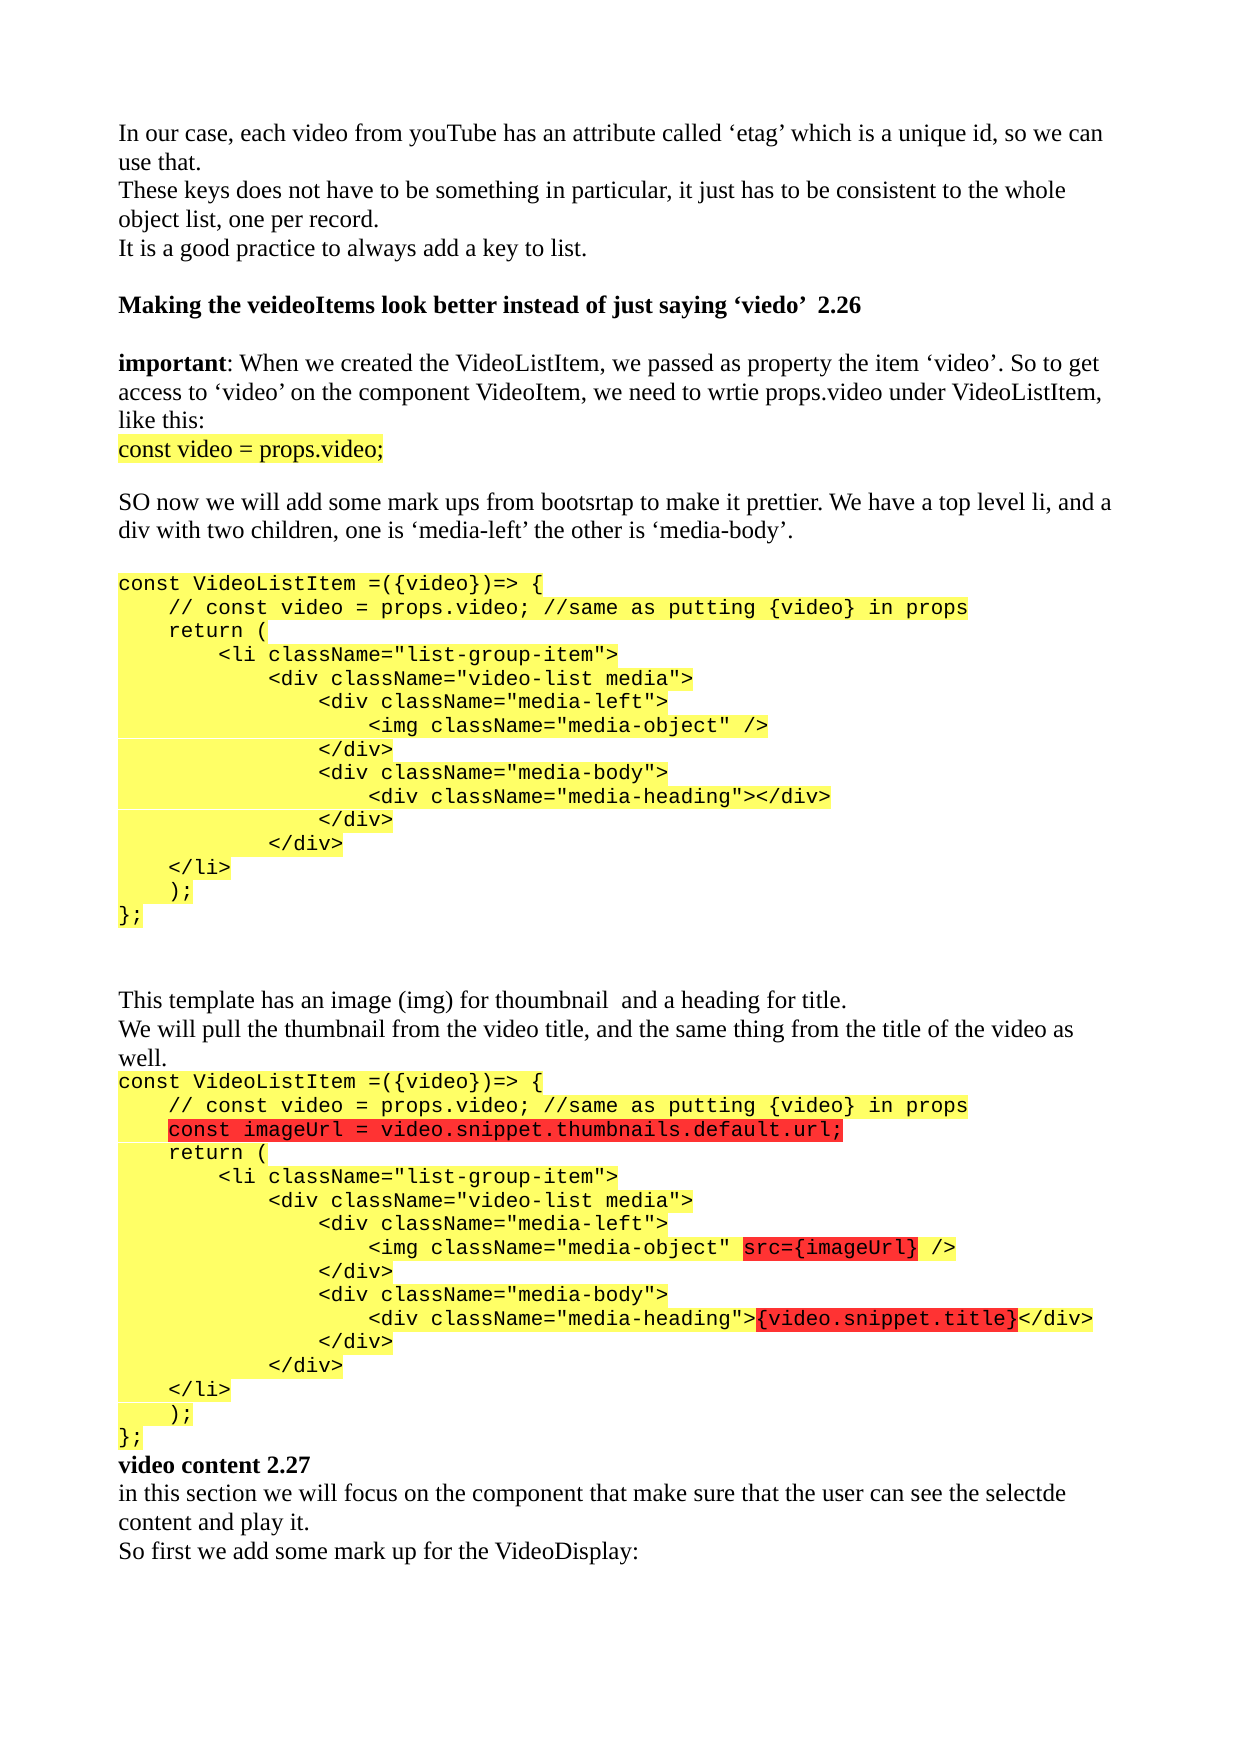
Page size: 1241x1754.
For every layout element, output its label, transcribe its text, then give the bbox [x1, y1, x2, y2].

text It is a good practice to always add a key to list. [118, 233, 1122, 262]
text We will pull the thumbnail from the video title, and the same thing from the title of the video as well. [118, 1014, 1122, 1071]
text So first we add some mark up for the VideoDisplay: [118, 1536, 1122, 1565]
text }; [118, 1426, 1122, 1450]
text const VideoListItem =({video})=> { [118, 1071, 1122, 1095]
text // const video = props.video; //same as putting {video} in props [118, 1095, 1122, 1119]
text const VideoListItem =({video})=> { [118, 573, 1122, 597]
text </div> [118, 738, 1122, 762]
text in this section we will focus on the component that make sure that the user can see the selectde content and play it. [118, 1478, 1122, 1536]
text return ( [118, 1142, 1122, 1166]
text </div> [118, 1261, 1122, 1284]
text </div> [118, 833, 1122, 857]
text <div className="video-list media"> [118, 1190, 1122, 1213]
text important: When we created the VideoListItem, we passed as property the item ‘video’. So to get access to ‘video’ on the component VideoItem, we need to wrtie props.video under VideoListItem, like this: [118, 348, 1122, 434]
text <img className="media-object" /> [118, 715, 1122, 738]
text <div className="media-heading"></div> [118, 786, 1122, 809]
text Making the veideoItems look better instead of just saying ‘viedo’ 2.26 [118, 291, 1122, 319]
text <li className="list-group-item"> [118, 1166, 1122, 1190]
text <div className="media-heading">{video.snippet.title}</div> [118, 1308, 1122, 1332]
text return ( [118, 620, 1122, 644]
text <div className="media-left"> [118, 691, 1122, 715]
text <div className="video-list media"> [118, 668, 1122, 691]
text <img className="media-object" src={imageUrl} /> [118, 1237, 1122, 1261]
text // const video = props.video; //same as putting {video} in props [118, 597, 1122, 620]
text </div> [118, 1332, 1122, 1355]
text </li> [118, 857, 1122, 880]
text <div className="media-body"> [118, 762, 1122, 786]
text ); [118, 880, 1122, 904]
text SO now we will add some mark ups from bootsrtap to make it prettier. We have a top level li, and a div with two children, one is ‘media-left’ the other is ‘media-body’. [118, 487, 1122, 544]
text <li className="list-group-item"> [118, 644, 1122, 668]
text </div> [118, 1355, 1122, 1379]
text </div> [118, 809, 1122, 833]
text <div className="media-body"> [118, 1284, 1122, 1308]
text This template has an image (img) for thoumbnail and a heading for title. [118, 985, 1122, 1014]
text const imageUrl = video.snippet.thumbnails.default.url; [118, 1119, 1122, 1142]
text }; [118, 904, 1122, 928]
text const video = props.video; [118, 434, 1122, 463]
text ); [118, 1402, 1122, 1426]
text video content 2.27 [118, 1450, 1122, 1478]
text <div className="media-left"> [118, 1213, 1122, 1237]
text In our case, each video from youTube has an attribute called ‘etag’ which is a unique id, so we can use that. [118, 118, 1122, 176]
text </li> [118, 1379, 1122, 1402]
text These keys does not have to be something in particular, it just has to be consistent to the whole object list, one per record. [118, 176, 1122, 233]
